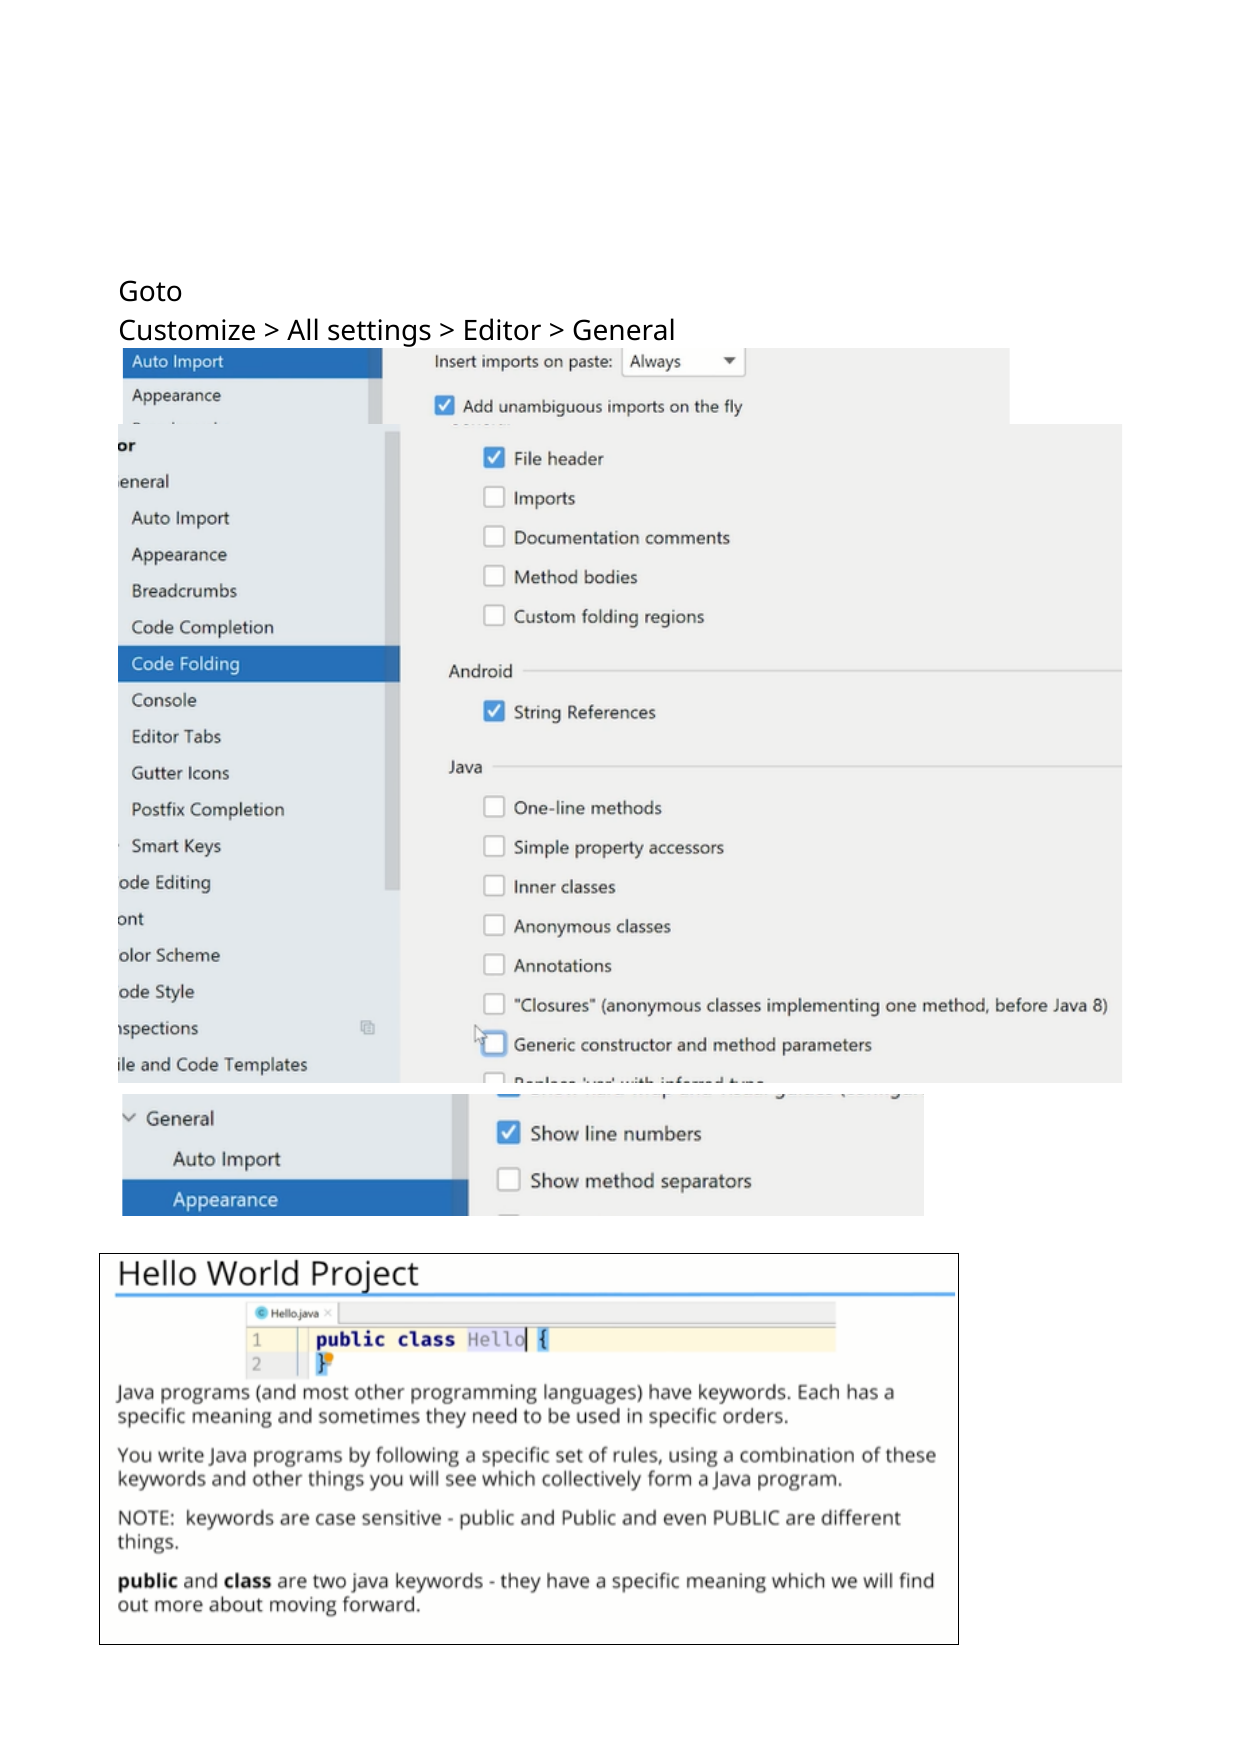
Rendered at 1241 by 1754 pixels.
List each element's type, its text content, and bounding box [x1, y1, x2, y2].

picture [101, 1255, 956, 1642]
text Customize > All settings > Editor > General [118, 310, 1122, 348]
text Goto [118, 271, 1122, 310]
picture [118, 348, 1123, 1083]
picture [122, 1094, 924, 1216]
